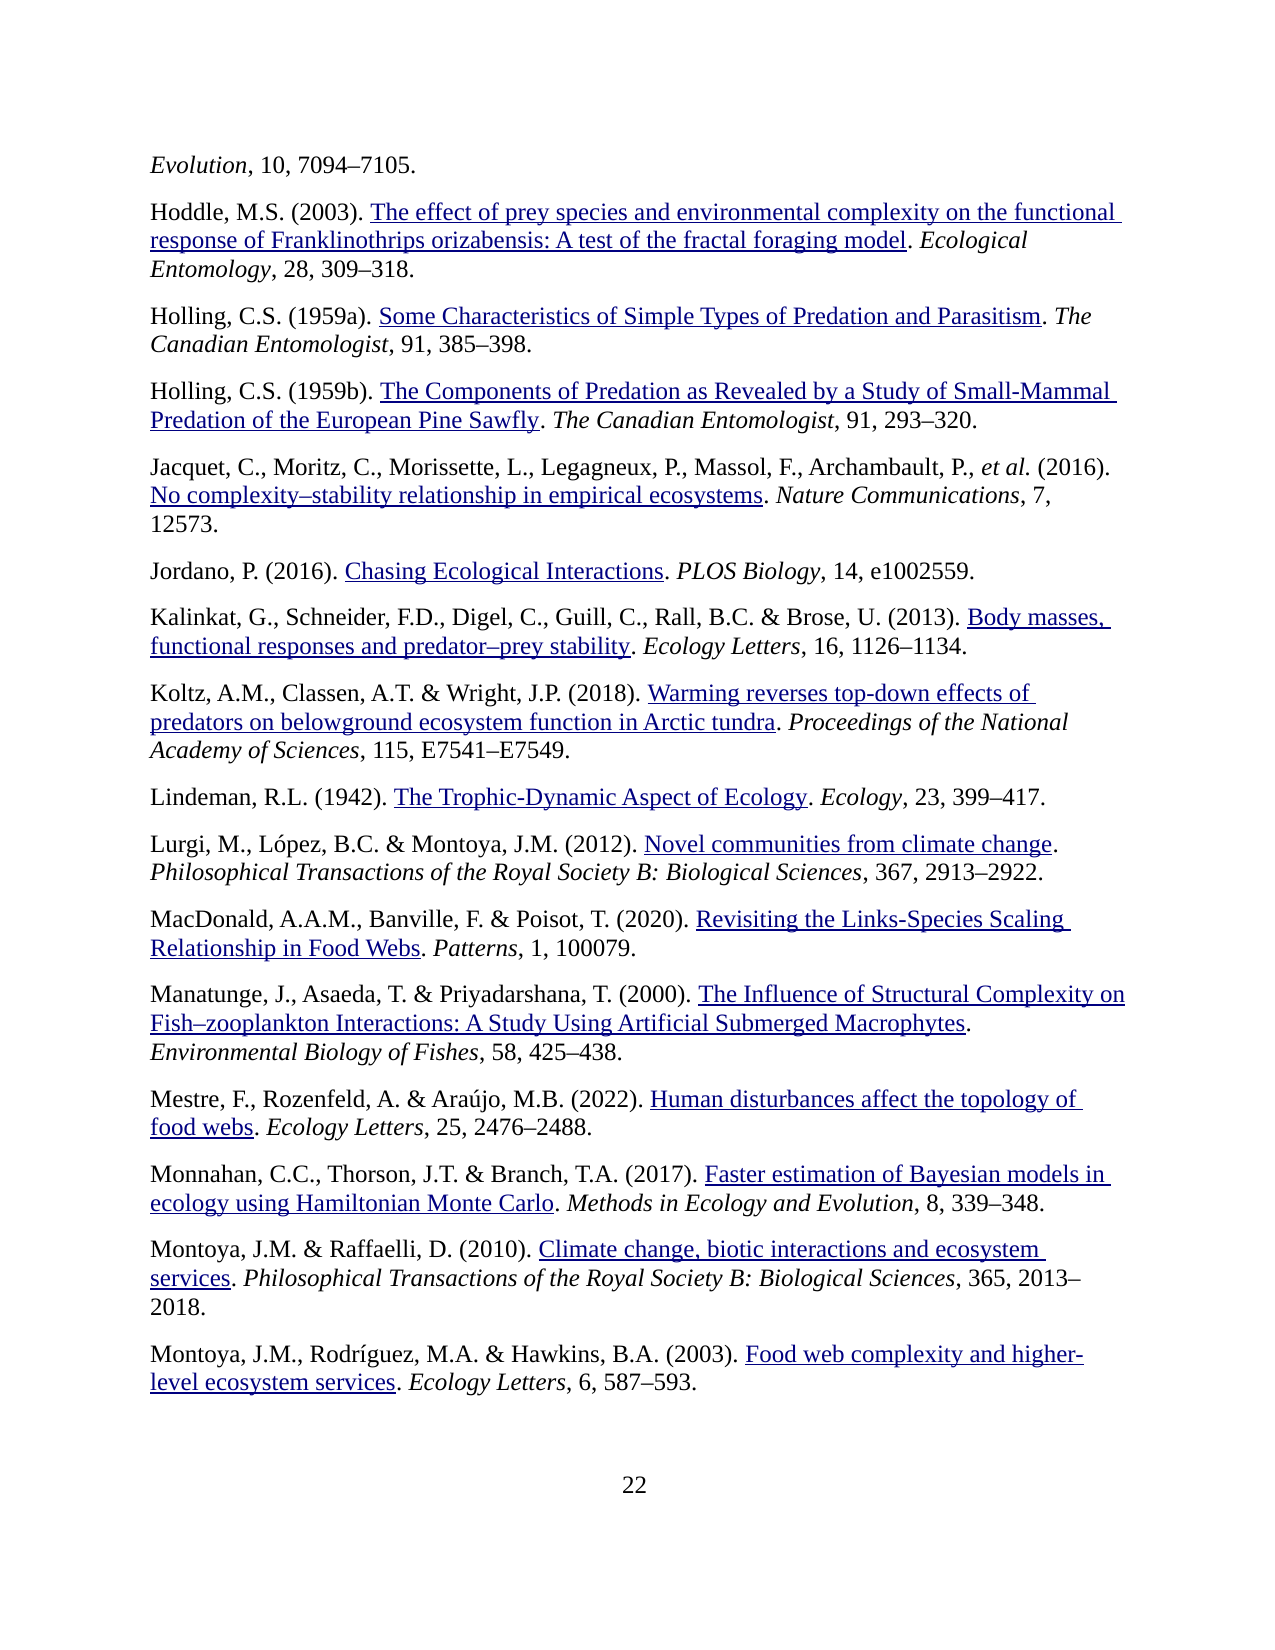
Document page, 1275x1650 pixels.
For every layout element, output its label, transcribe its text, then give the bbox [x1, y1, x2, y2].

text Hoddle, M.S. (2003). The effect of prey species and environmental complexity on the functional response of Franklinothrips orizabensis: A test of the fractal foraging model. Ecological Entomology, 28, 309–318. [150, 197, 1125, 283]
text Montoya, J.M., Rodríguez, M.A. & Hawkins, B.A. (2003). Food web complexity and higher-level ecosystem services. Ecology Letters, 6, 587–593. [150, 1339, 1125, 1396]
text Koltz, A.M., Classen, A.T. & Wright, J.P. (2018). Warming reverses top-down effects of predators on belowground ecosystem function in Arctic tundra. Proceedings of the National Academy of Sciences, 115, E7541–E7549. [150, 678, 1125, 764]
text Mestre, F., Rozenfeld, A. & Araújo, M.B. (2022). Human disturbances affect the topology of food webs. Ecology Letters, 25, 2476–2488. [150, 1084, 1125, 1141]
text Holling, C.S. (1959b). The Components of Predation as Revealed by a Study of Small-Mammal Predation of the European Pine Sawfly. The Canadian Entomologist, 91, 293–320. [150, 376, 1125, 434]
text Kalinkat, G., Schneider, F.D., Digel, C., Guill, C., Rall, B.C. & Brose, U. (2013). Body masses, functional responses and predator–prey stability. Ecology Letters, 16, 1126–1134. [150, 602, 1125, 660]
text MacDonald, A.A.M., Banville, F. & Poisot, T. (2020). Revisiting the Links-Species Scaling Relationship in Food Webs. Patterns, 1, 100079. [150, 904, 1125, 962]
text Montoya, J.M. & Raffaelli, D. (2010). Climate change, biotic interactions and ecosystem services. Philosophical Transactions of the Royal Society B: Biological Sciences, 365, 2013–2018. [150, 1234, 1125, 1321]
text Lindeman, R.L. (1942). The Trophic-Dynamic Aspect of Ecology. Ecology, 23, 399–417. [150, 782, 1125, 811]
text Manatunge, J., Asaeda, T. & Priyadarshana, T. (2000). The Influence of Structural Complexity on Fish–zooplankton Interactions: A Study Using Artificial Submerged Macrophytes. Environmental Biology of Fishes, 58, 425–438. [150, 979, 1125, 1066]
text Evolution, 10, 7094–7105. [150, 150, 1125, 179]
text Jacquet, C., Moritz, C., Morissette, L., Legagneux, P., Massol, F., Archambault, P., et al. (2016). No complexity–stability relationship in empirical ecosystems. Nature Communications, 7, 12573. [150, 452, 1125, 538]
text Lurgi, M., López, B.C. & Montoya, J.M. (2012). Novel communities from climate change. Philosophical Transactions of the Royal Society B: Biological Sciences, 367, 2913–2922. [150, 829, 1125, 886]
text Jordano, P. (2016). Chasing Ecological Interactions. PLOS Biology, 14, e1002559. [150, 556, 1125, 584]
text Monnahan, C.C., Thorson, J.T. & Branch, T.A. (2017). Faster estimation of Bayesian models in ecology using Hamiltonian Monte Carlo. Methods in Ecology and Evolution, 8, 339–348. [150, 1159, 1125, 1217]
text Holling, C.S. (1959a). Some Characteristics of Simple Types of Predation and Parasitism. The Canadian Entomologist, 91, 385–398. [150, 301, 1125, 358]
